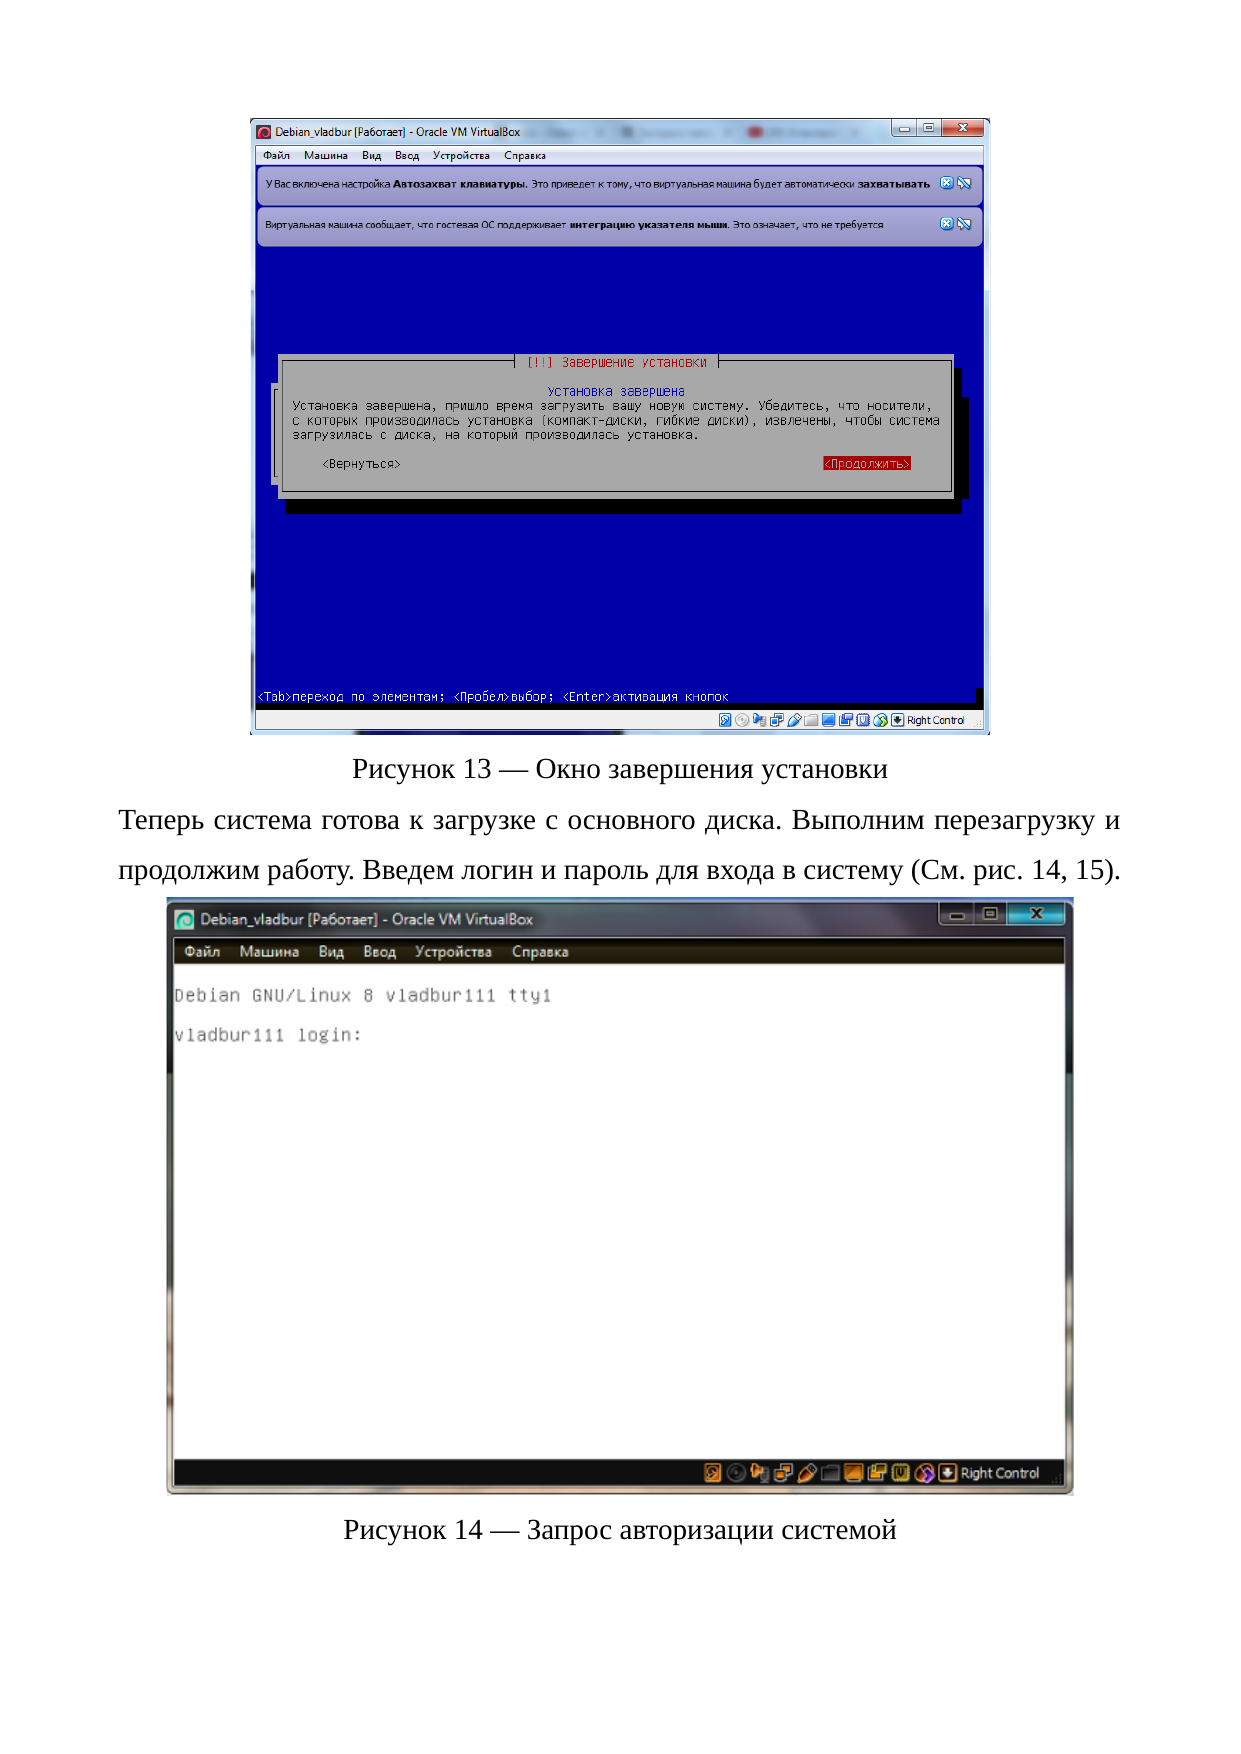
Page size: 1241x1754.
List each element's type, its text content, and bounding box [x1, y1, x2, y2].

text Рисунок 14 — Запрос авторизации системой [118, 902, 1122, 1545]
picture [166, 897, 1074, 1496]
text Рисунок 13 — Окно завершения установки [118, 118, 1122, 785]
text Теперь система готова к загрузке с основного диска. Выполним перезагрузку и продолжим работу. Введем логин и пароль для входа в систему (См. рис. 14, 15). [118, 802, 1122, 886]
